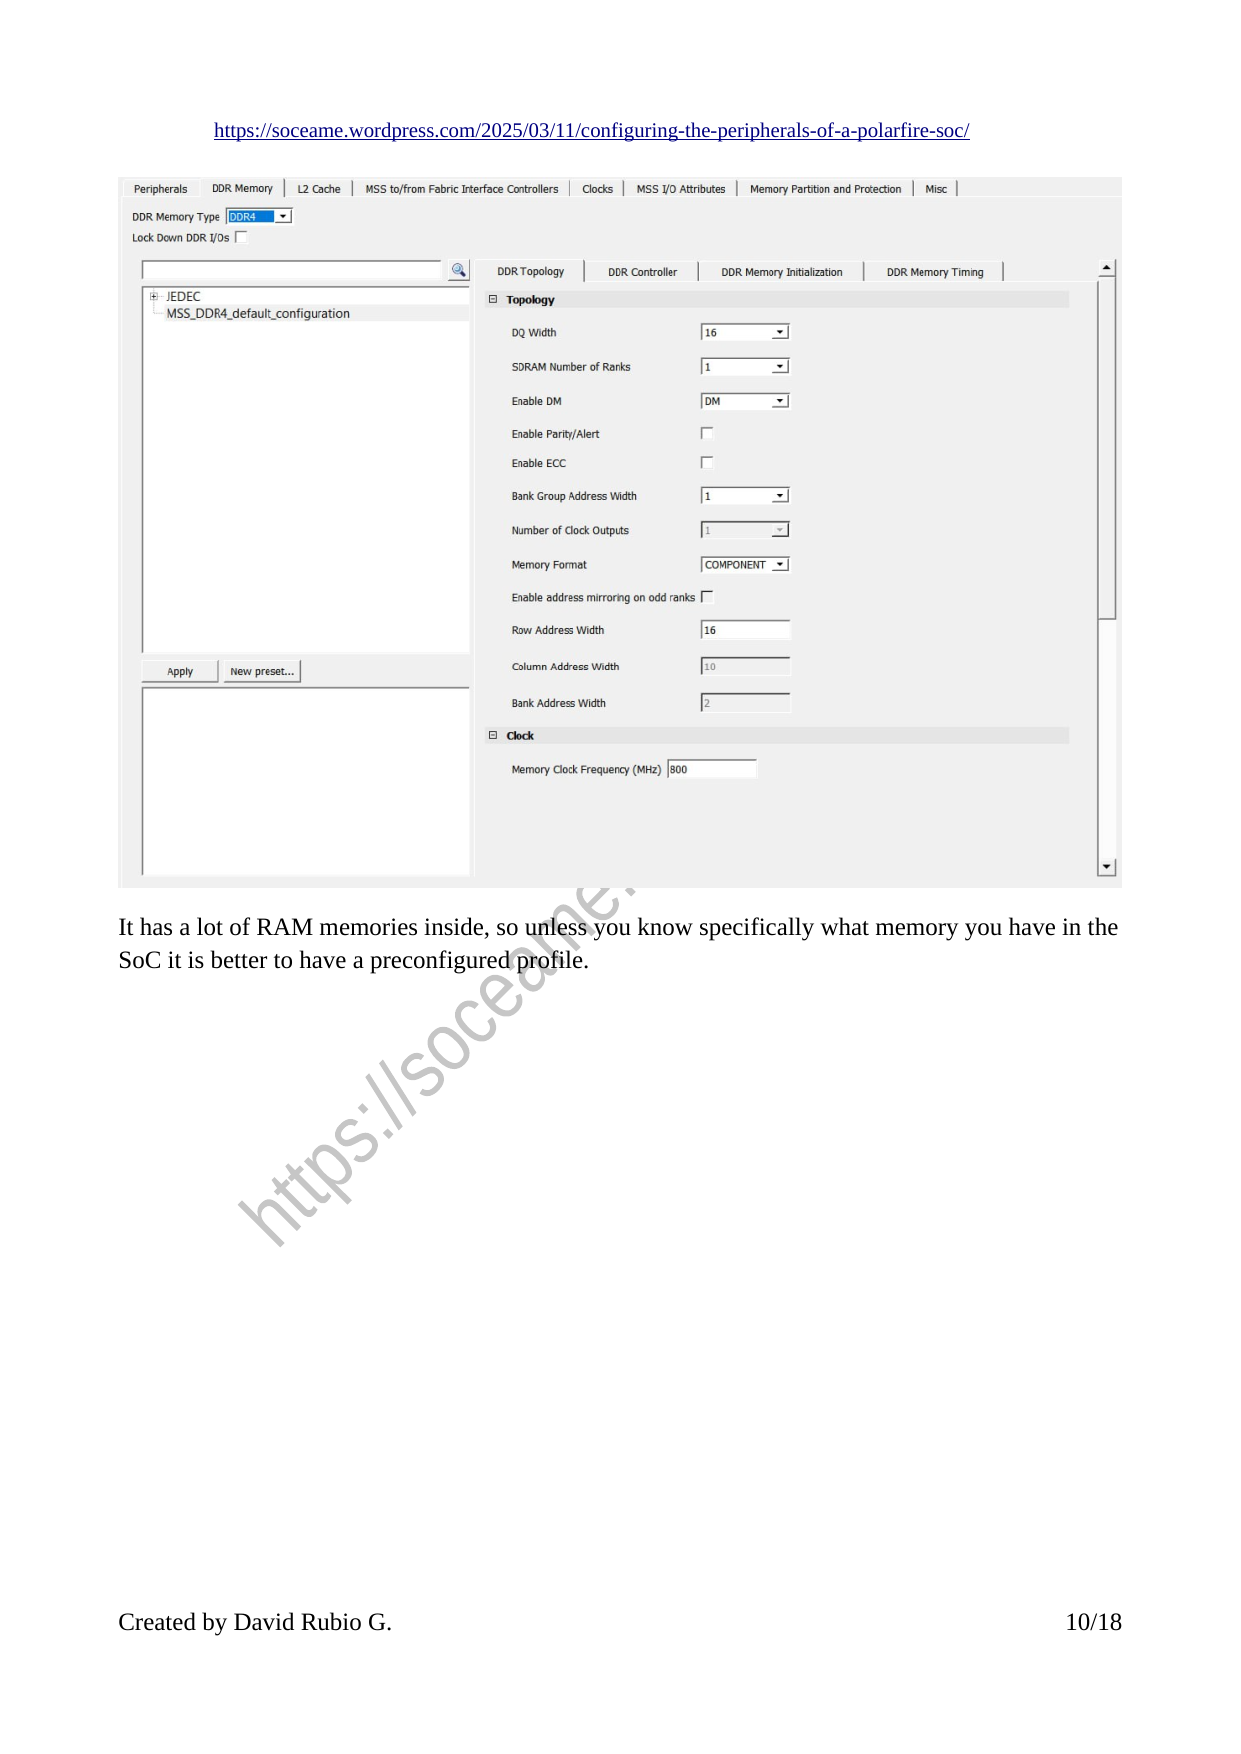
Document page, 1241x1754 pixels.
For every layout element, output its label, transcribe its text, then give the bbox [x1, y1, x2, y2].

text It has a lot of RAM memories inside, so unless you know specifically what memory you have in the SoC it is better to have a preconfigured profile. [542, 912, 1122, 974]
picture [118, 177, 1122, 888]
text It has a lot of RAM memories inside, so unless you know specifically what memory you have in the SoC it is better to have a preconfigured profile. [118, 912, 553, 974]
